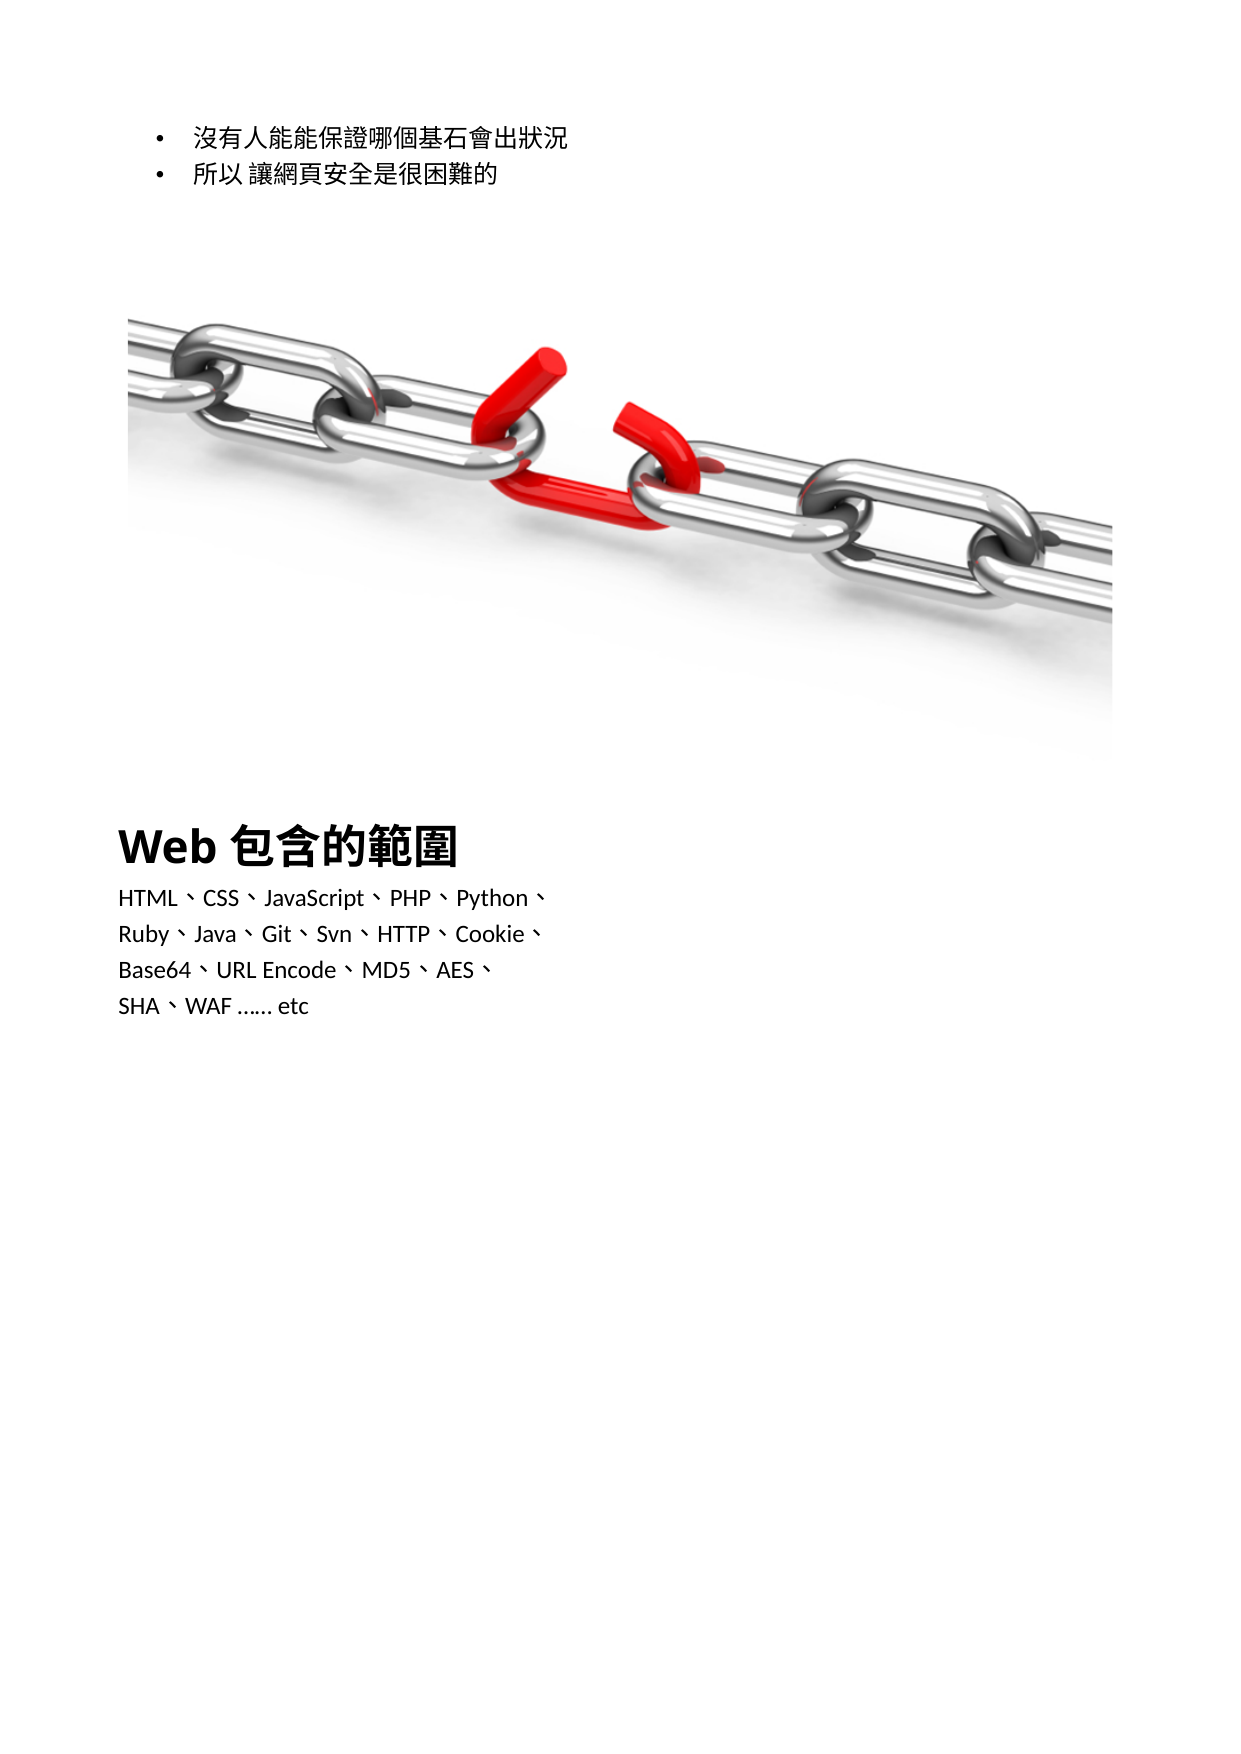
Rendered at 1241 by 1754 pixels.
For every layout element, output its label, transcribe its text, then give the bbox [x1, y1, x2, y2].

text HTML、CSS、JavaScript、PHP、Python、 [118, 877, 1122, 913]
subtitle Web 包含的範圍 [118, 811, 1122, 877]
list 沒有人能能保證哪個基石會出狀況 [156, 118, 1122, 154]
text Base64、URL Encode、MD5、AES、 [118, 949, 1122, 986]
picture [127, 190, 1113, 780]
list 所以 讓網頁安全是很困難的 [156, 154, 1122, 191]
text SHA、WAF …… etc [118, 986, 1122, 1022]
text Ruby、Java、Git、Svn、HTTP、Cookie、 [118, 913, 1122, 949]
